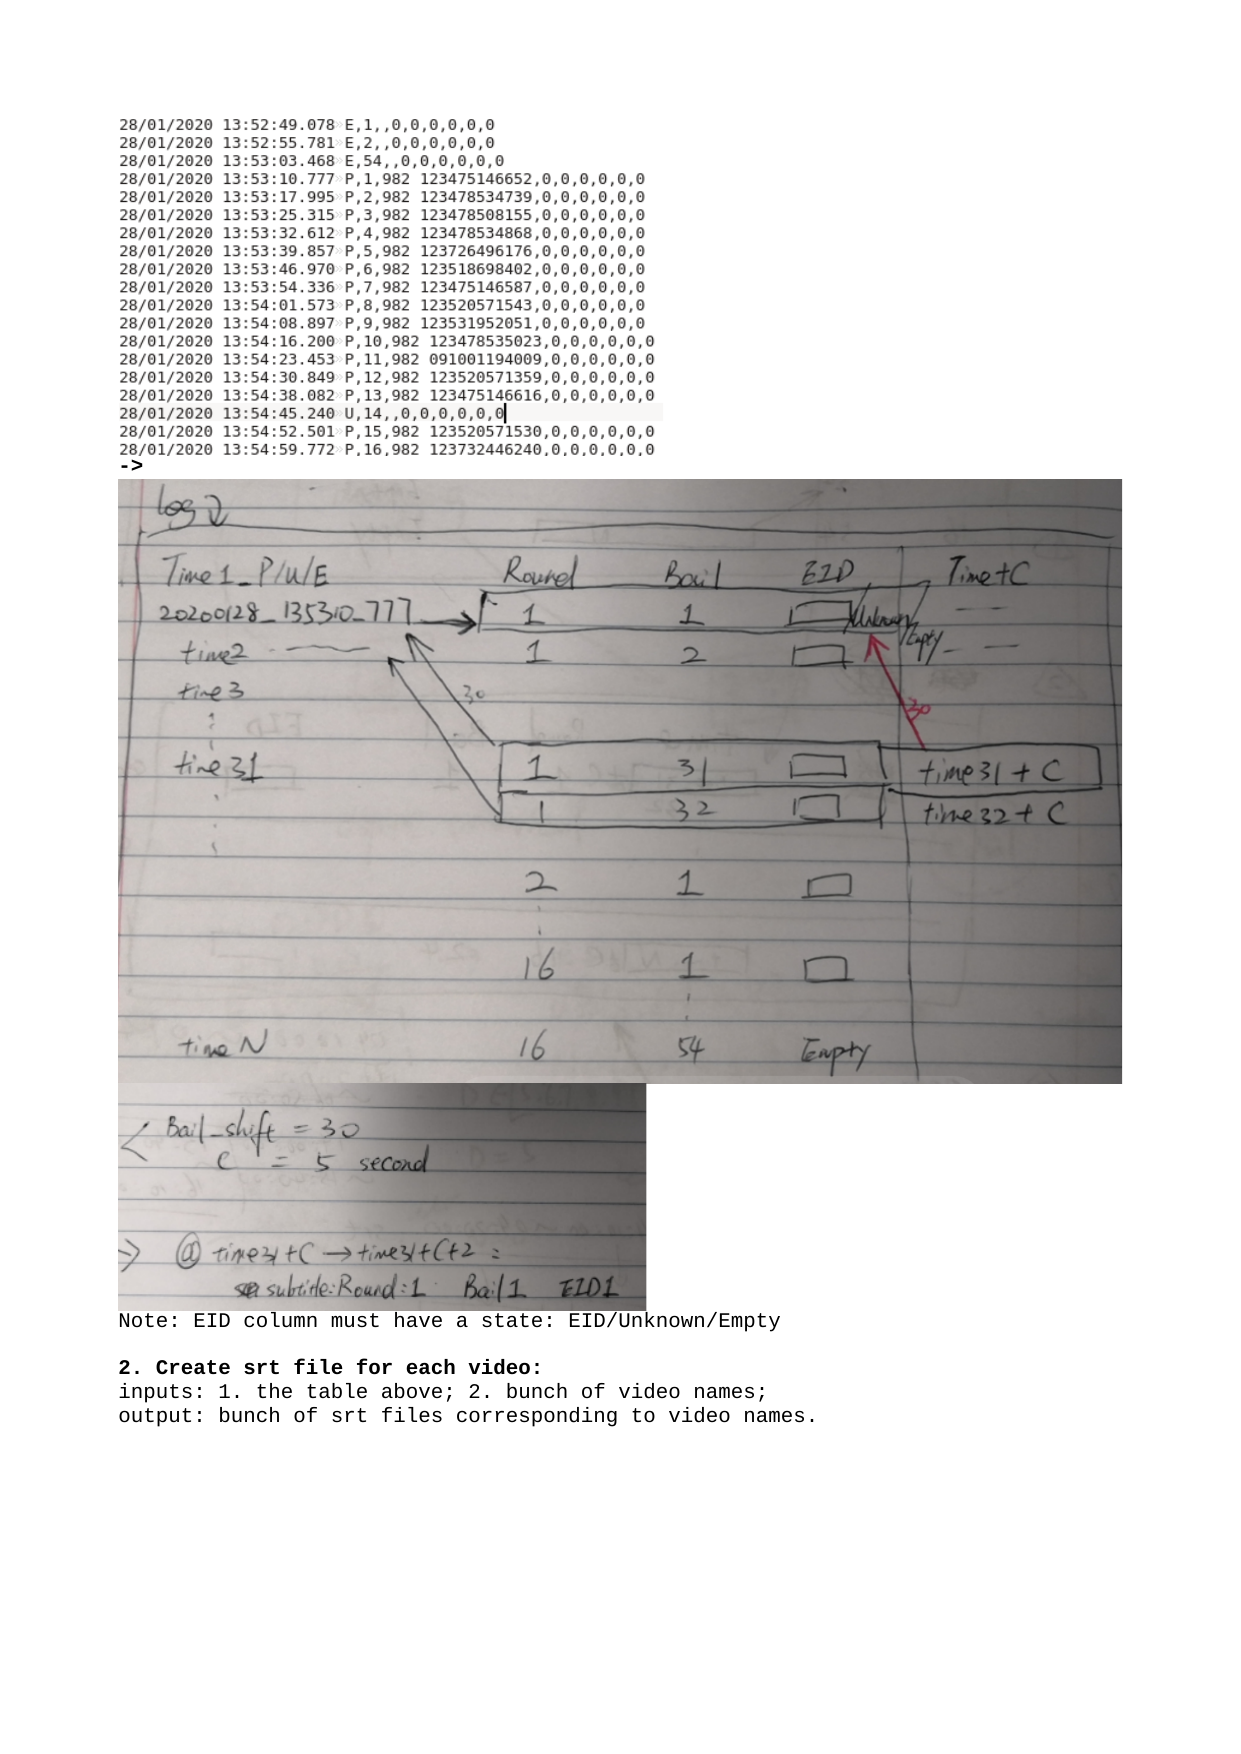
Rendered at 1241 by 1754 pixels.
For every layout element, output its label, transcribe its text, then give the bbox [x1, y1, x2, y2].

text 2. Create srt file for each video: [118, 1357, 1122, 1381]
text inputs: 1. the table above; 2. bunch of video names; [118, 1381, 1122, 1405]
text -> [118, 455, 1122, 479]
text Note: EID column must have a state: EID/Unknown/Empty [118, 1310, 1122, 1334]
picture [118, 118, 664, 456]
text output: bunch of srt files corresponding to video names. [118, 1405, 1122, 1428]
picture [118, 479, 1123, 1311]
